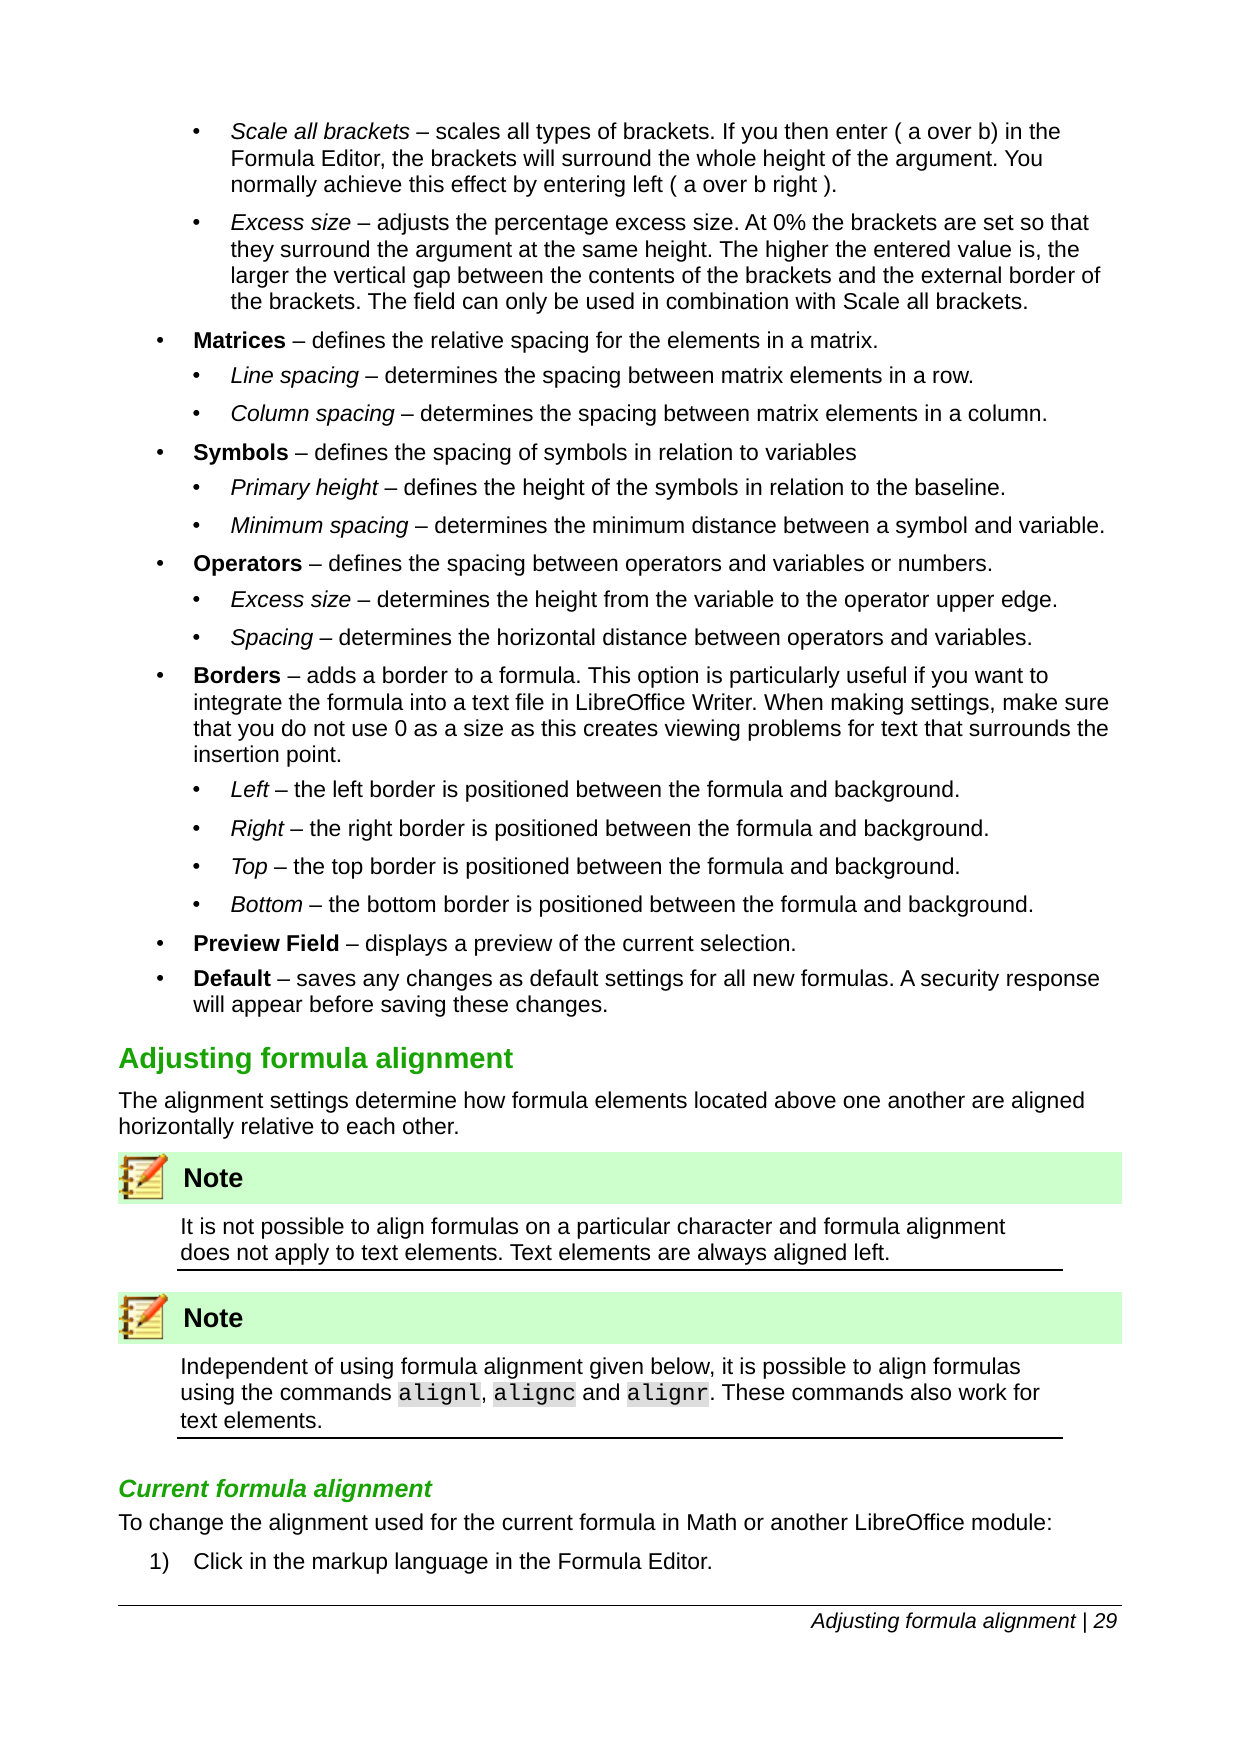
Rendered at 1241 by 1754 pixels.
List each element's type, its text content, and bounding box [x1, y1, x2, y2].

picture [119, 1292, 170, 1343]
list Right – the right border is positioned between the formula and background. [192, 815, 1122, 841]
list Column spacing – determines the spacing between matrix elements in a column. [192, 400, 1122, 426]
subtitle Adjusting formula alignment [118, 1041, 1122, 1075]
list Default – saves any changes as default settings for all new formulas. A security response will appear before saving these changes. [156, 965, 1122, 1018]
list Symbols – defines the spacing of symbols in relation to variables [156, 438, 1122, 465]
list Left – the left border is positioned between the formula and background. [192, 776, 1122, 803]
list Line spacing – determines the spacing between matrix elements in a row. [192, 362, 1122, 388]
list Operators – defines the spacing between operators and variables or numbers. [156, 550, 1122, 577]
subtitle Note [118, 1292, 1122, 1344]
list Click in the markup language in the Formula Editor. [169, 1548, 1122, 1574]
list Spacing – determines the horizontal distance between operators and variables. [192, 624, 1122, 650]
text The alignment settings determine how formula elements located above one another are aligned horizontally relative to each other. [118, 1087, 1122, 1139]
list Excess size – adjusts the percentage excess size. At 0% the brackets are set so that they surround the argument at the same height. The higher the entered value is, the larger the vertical gap between the contents of the brackets and the external border of the brackets. The field can only be used in combination with Scale all brackets. [192, 209, 1122, 314]
list Preview Field – displays a preview of the current selection. [156, 930, 1122, 956]
subtitle Current formula alignment [118, 1474, 1122, 1503]
list Matrices – defines the relative spacing for the elements in a matrix. [156, 327, 1122, 353]
list Borders – adds a border to a formula. This option is particularly useful if you want to integrate the formula into a text file in LibreOffice Writer. When making settings, make sure that you do not use 0 as a size as this creates viewing problems for text that surrounds the insertion point. [156, 662, 1122, 768]
list Minimum spacing – determines the minimum distance between a symbol and variable. [192, 512, 1122, 538]
text Independent of using formula alignment given below, it is possible to align formulas using the commands alignl, alignc and alignr. These commands also work for text elements. [177, 1350, 1063, 1437]
list Scale all brackets – scales all types of brackets. If you then enter ( a over b) in the Formula Editor, the brackets will surround the whole height of the argument. You normally achieve this effect by entering left ( a over b right ). [192, 118, 1122, 197]
subtitle Note [118, 1152, 1122, 1204]
list Bottom – the bottom border is positioned between the formula and background. [192, 891, 1122, 918]
list Primary height – defines the height of the symbols in relation to the baseline. [192, 474, 1122, 500]
text To change the alignment used for the current formula in Math or another LibreOffice module: [118, 1509, 1122, 1535]
list Top – the top border is positioned between the formula and background. [192, 853, 1122, 879]
text It is not possible to align formulas on a particular character and formula alignment does not apply to text elements. Text elements are always aligned left. [177, 1210, 1063, 1269]
picture [119, 1152, 170, 1203]
list Excess size – determines the height from the variable to the operator upper edge. [192, 586, 1122, 612]
